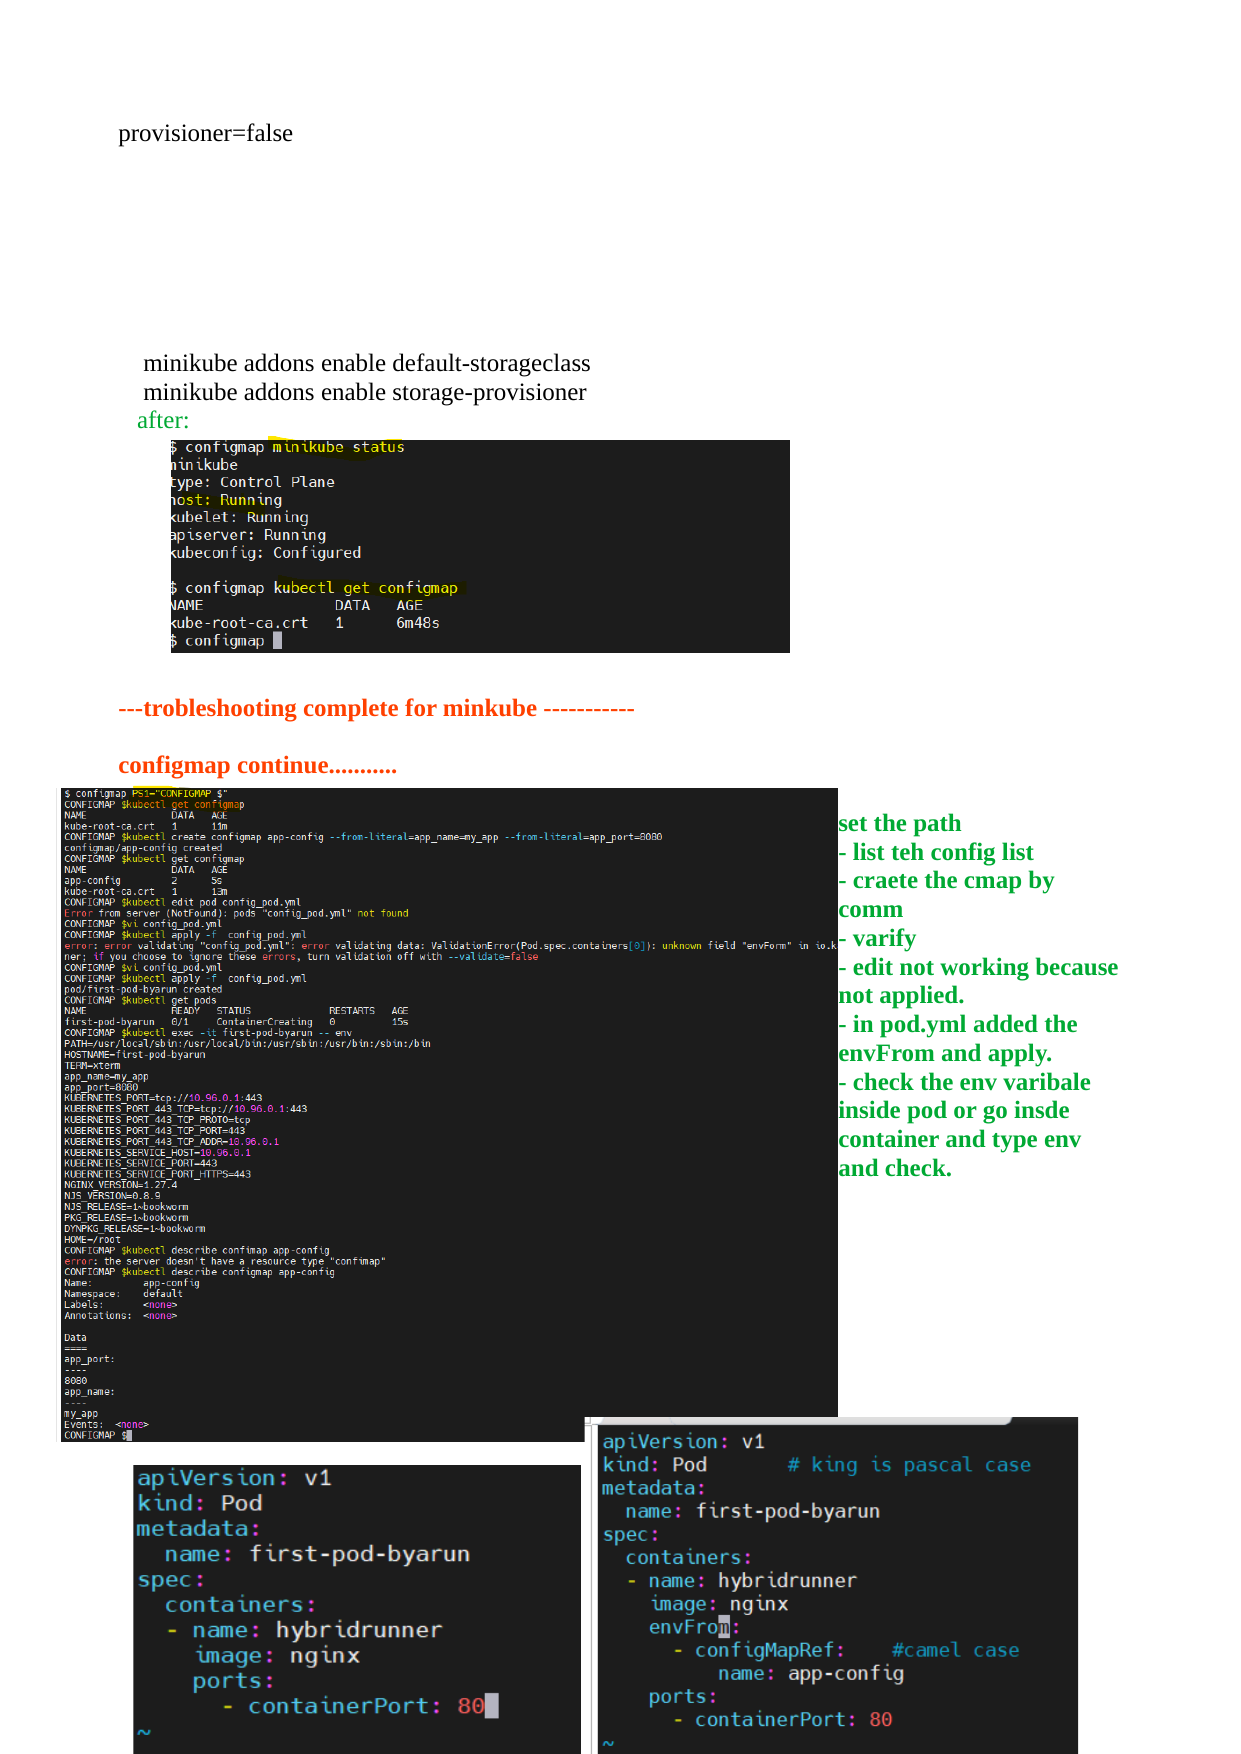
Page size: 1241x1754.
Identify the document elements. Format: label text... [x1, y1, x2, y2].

picture [171, 435, 790, 653]
text - edit not working because not applied. [838, 952, 1122, 1009]
text - check the env varibale inside pod or go insde container and type env and check. [838, 1067, 1122, 1239]
text - list teh config list [838, 837, 1122, 866]
text - craete the cmap by comm - varify [838, 866, 1122, 952]
text set the path [838, 808, 1122, 837]
picture [133, 1465, 581, 1754]
text minikube addons enable default-storageclass [118, 348, 1122, 377]
text ---trobleshooting complete for minkube ----------- configmap continue........... [118, 636, 1122, 808]
picture [56, 785, 1079, 1754]
text minikube addons enable storage-provisioner after: [118, 377, 1122, 463]
text provisioner=false [118, 118, 1122, 204]
text - in pod.yml added the envFrom and apply. [838, 1009, 1122, 1067]
